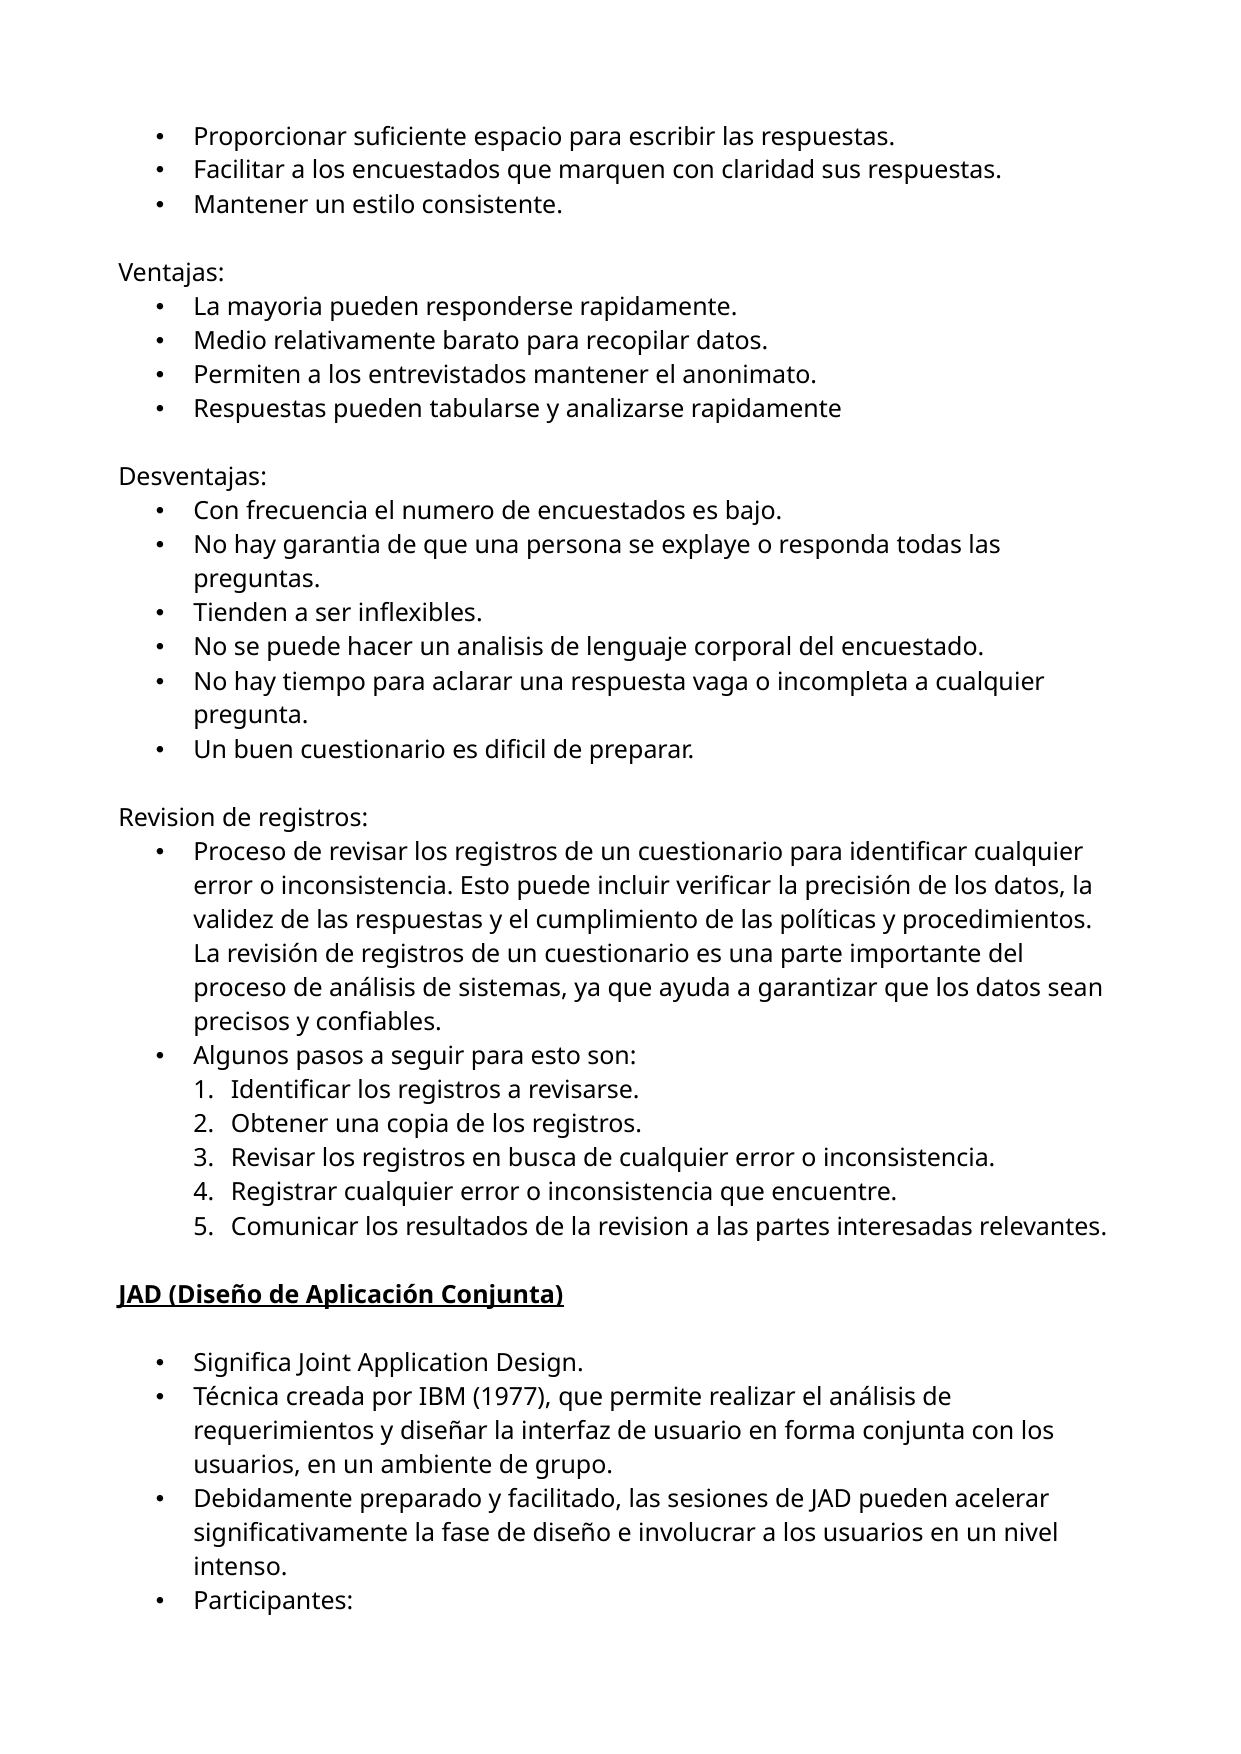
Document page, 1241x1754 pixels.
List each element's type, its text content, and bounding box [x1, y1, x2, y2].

list La mayoria pueden responderse rapidamente. [156, 288, 1122, 322]
list Permiten a los entrevistados mantener el anonimato. [156, 357, 1122, 391]
list Respuestas pueden tabularse y analizarse rapidamente [156, 391, 1122, 425]
list No hay garantia de que una persona se explaye o responda todas las preguntas. [156, 527, 1122, 595]
list Un buen cuestionario es dificil de preparar. [156, 731, 1122, 765]
list Medio relativamente barato para recopilar datos. [156, 322, 1122, 357]
list Identificar los registros a revisarse. [193, 1072, 1122, 1106]
list Participantes: [156, 1583, 1122, 1617]
list Significa Joint Application Design. [156, 1344, 1122, 1378]
list Revisar los registros en busca de cualquier error o inconsistencia. [193, 1140, 1122, 1174]
list Algunos pasos a seguir para esto son: [156, 1038, 1122, 1072]
list Facilitar a los encuestados que marquen con claridad sus respuestas. [156, 152, 1122, 186]
list Debidamente preparado y facilitado, las sesiones de JAD pueden acelerar significativamente la fase de diseño e involucrar a los usuarios en un nivel intenso. [156, 1481, 1122, 1583]
text Revision de registros: [118, 799, 1122, 833]
text Desventajas: [118, 459, 1122, 493]
list No se puede hacer un analisis de lenguaje corporal del encuestado. [156, 629, 1122, 663]
list Con frecuencia el numero de encuestados es bajo. [156, 493, 1122, 527]
list Mantener un estilo consistente. [156, 186, 1122, 220]
list Proporcionar suficiente espacio para escribir las respuestas. [156, 118, 1122, 152]
text Ventajas: [118, 254, 1122, 288]
list Obtener una copia de los registros. [193, 1106, 1122, 1140]
text JAD (Diseño de Aplicación Conjunta) [118, 1276, 1122, 1310]
list Registrar cualquier error o inconsistencia que encuentre. [193, 1174, 1122, 1208]
list Técnica creada por IBM (1977), que permite realizar el análisis de requerimientos y diseñar la interfaz de usuario en forma conjunta con los usuarios, en un ambiente de grupo. [156, 1378, 1122, 1481]
list Tienden a ser inflexibles. [156, 595, 1122, 629]
list Comunicar los resultados de la revision a las partes interesadas relevantes. [193, 1208, 1122, 1242]
list Proceso de revisar los registros de un cuestionario para identificar cualquier error o inconsistencia. Esto puede incluir verificar la precisión de los datos, la validez de las respuestas y el cumplimiento de las políticas y procedimientos. La revisión de registros de un cuestionario es una parte importante del proceso de análisis de sistemas, ya que ayuda a garantizar que los datos sean precisos y confiables. [156, 833, 1122, 1038]
list No hay tiempo para aclarar una respuesta vaga o incompleta a cualquier pregunta. [156, 663, 1122, 731]
